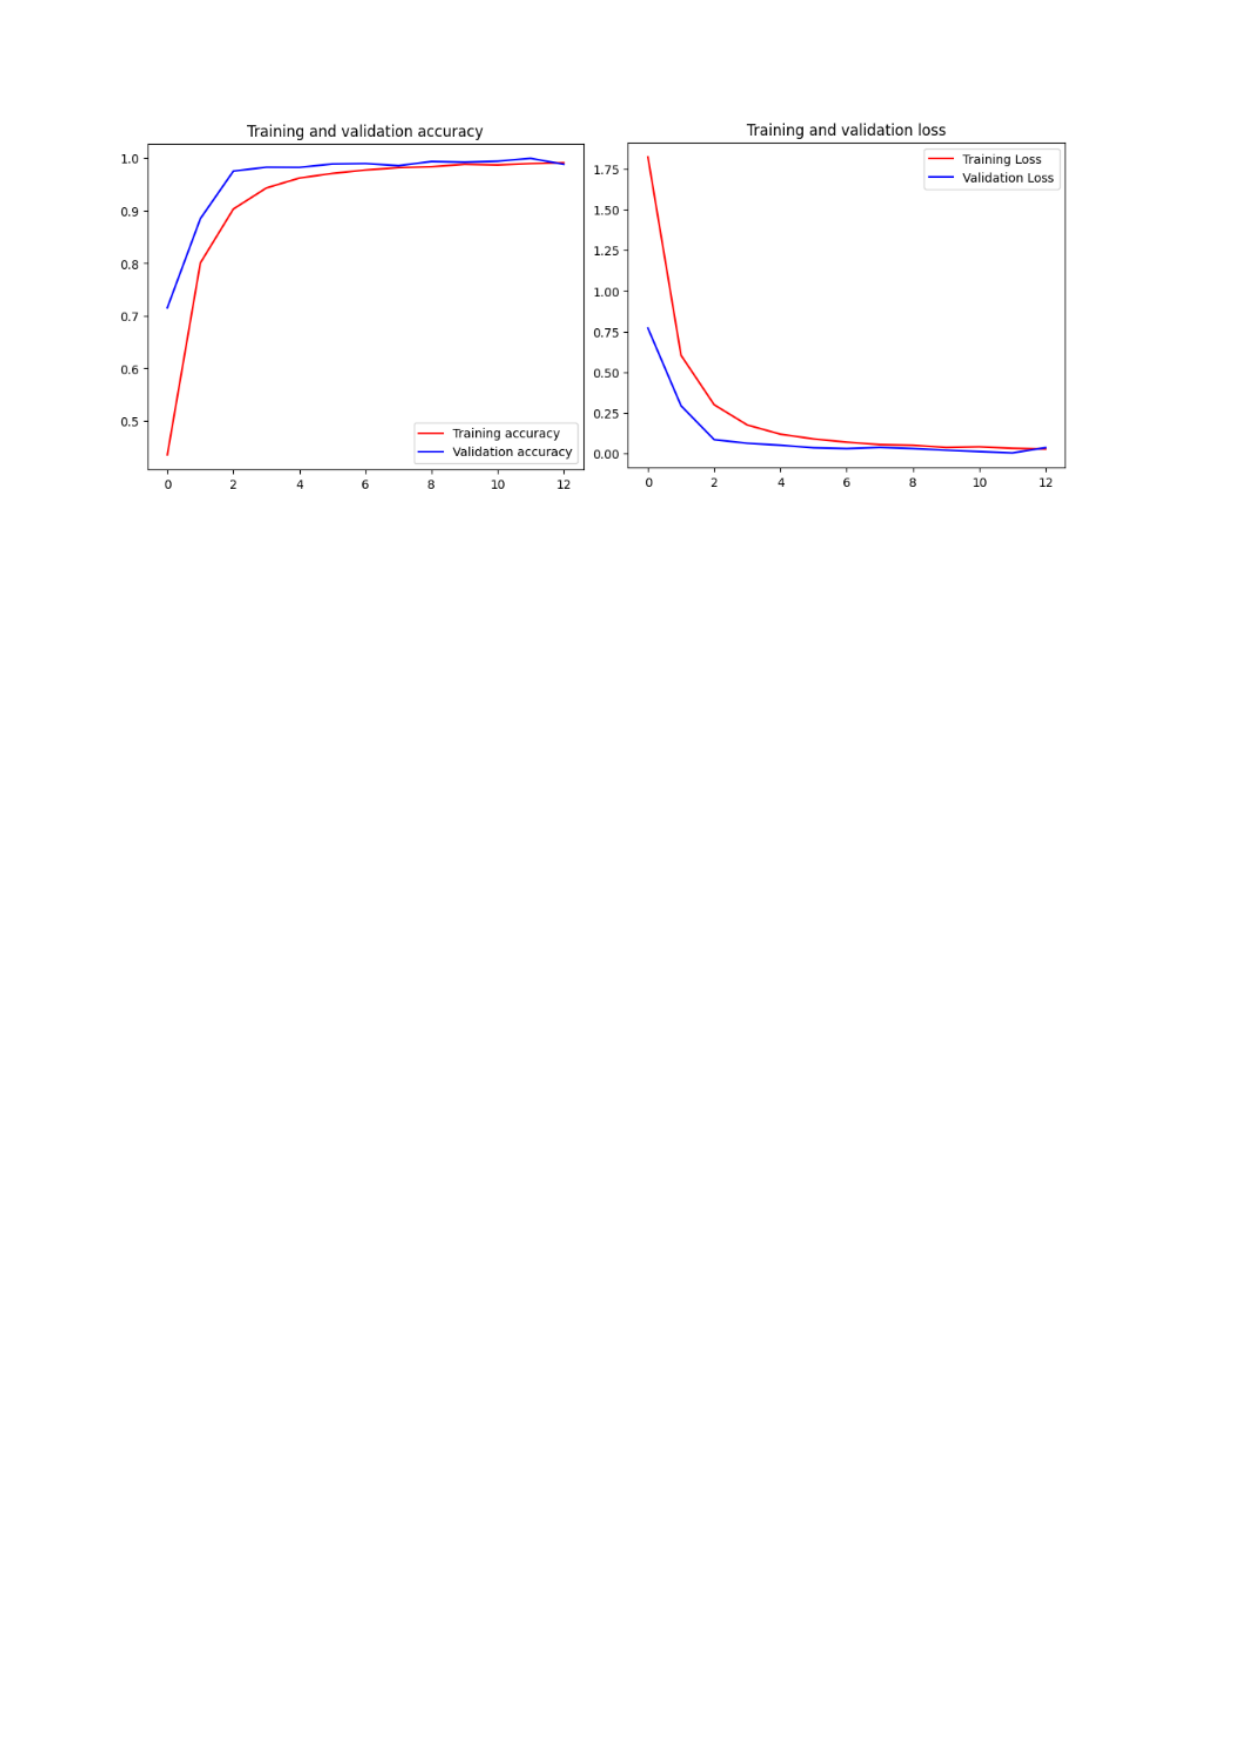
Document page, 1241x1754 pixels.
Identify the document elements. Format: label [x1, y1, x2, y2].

picture [118, 118, 1068, 496]
